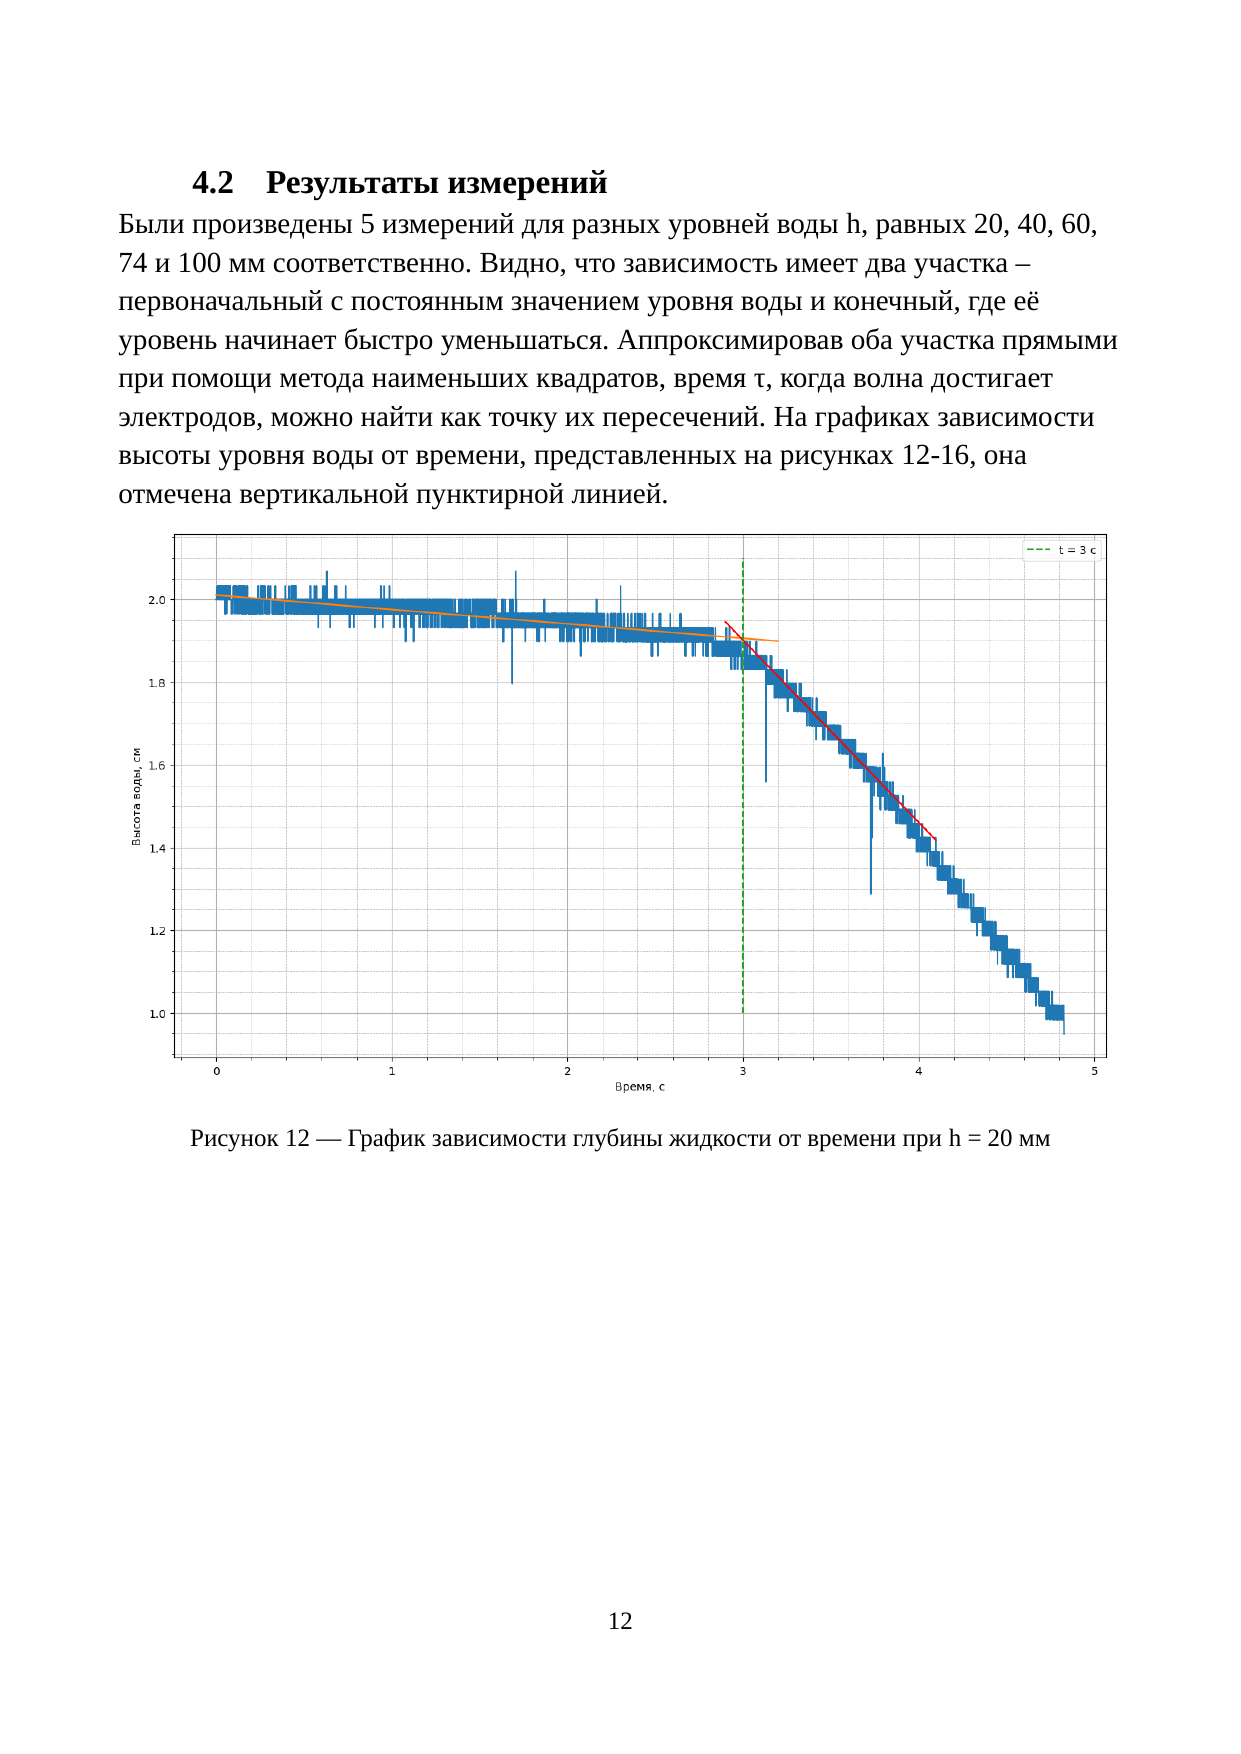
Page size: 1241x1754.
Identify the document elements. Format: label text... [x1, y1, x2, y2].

text Рисунок 12 — График зависимости глубины жидкости от времени при h = 20 мм [118, 1123, 1122, 1151]
subtitle Результаты измерений [118, 162, 1122, 201]
picture [126, 529, 1114, 1103]
text Были произведены 5 измерений для разных уровней воды h, равных 20, 40, 60, 74 и 100 мм соответственно. Видно, что зависимость имеет два участка – первоначальный с постоянным значением уровня воды и конечный, где её уровень начинает быстро уменьшаться. Аппроксимировав оба участка прямыми при помощи метода наименьших квадратов, время τ, когда волна достигает электродов, можно найти как точку их пересечений. На графиках зависимости высоты уровня воды от времени, представленных на рисунках 12-16, она отмечена вертикальной пунктирной линией. [118, 206, 1122, 509]
